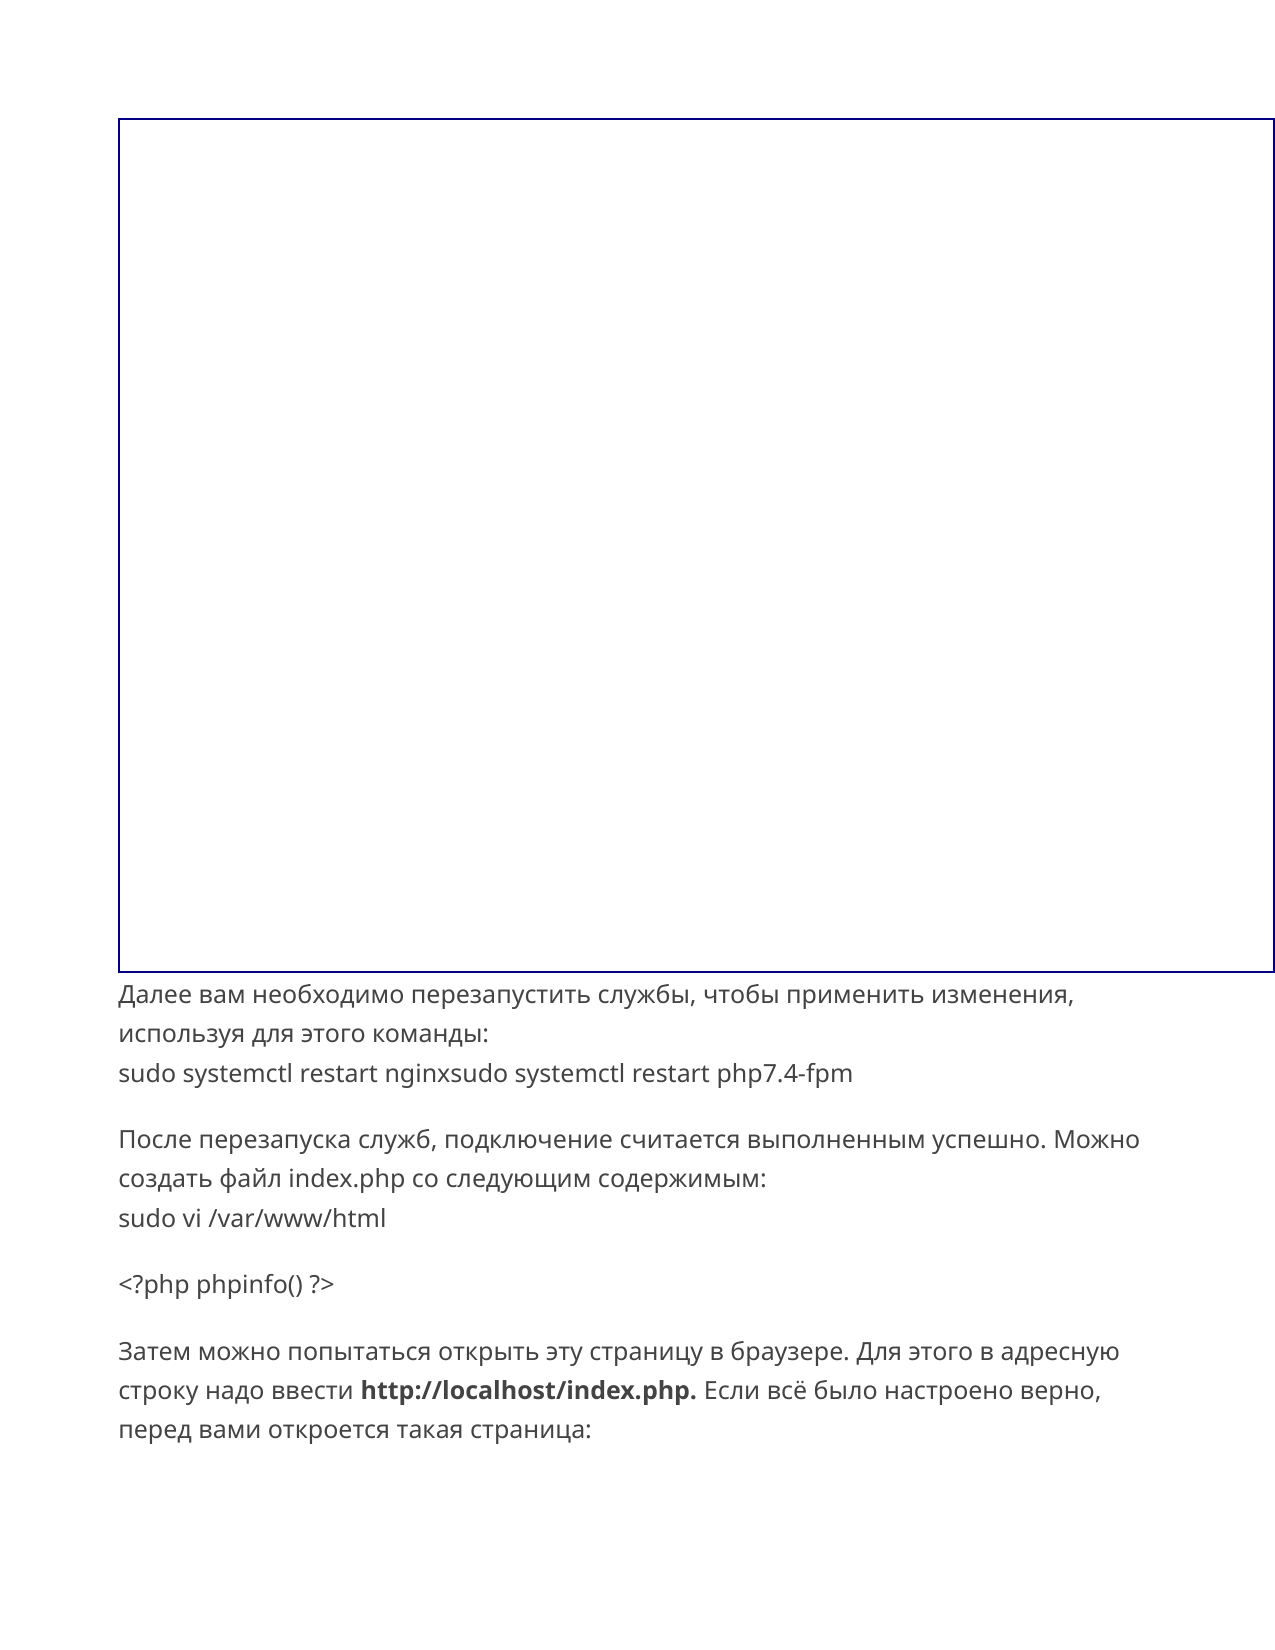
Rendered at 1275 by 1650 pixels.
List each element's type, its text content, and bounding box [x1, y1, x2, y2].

text После перезапуска служб, подключение считается выполненным успешно. Можно создать файл index.php со следующим содержимым: [118, 1122, 1157, 1195]
text Далее вам необходимо перезапустить службы, чтобы применить изменения, используя для этого команды: [118, 977, 1157, 1050]
text <?php phpinfo() ?> [118, 1267, 1157, 1301]
text Затем можно попытаться открыть эту страницу в браузере. Для этого в адресную строку надо ввести http://localhost/index.php. Если всё было настроено верно, перед вами откроется такая страница: [118, 1334, 1157, 1446]
text sudo vi /var/www/html [118, 1200, 1157, 1234]
text sudo systemctl restart nginxsudo systemctl restart php7.4-fpm [118, 1055, 1157, 1089]
